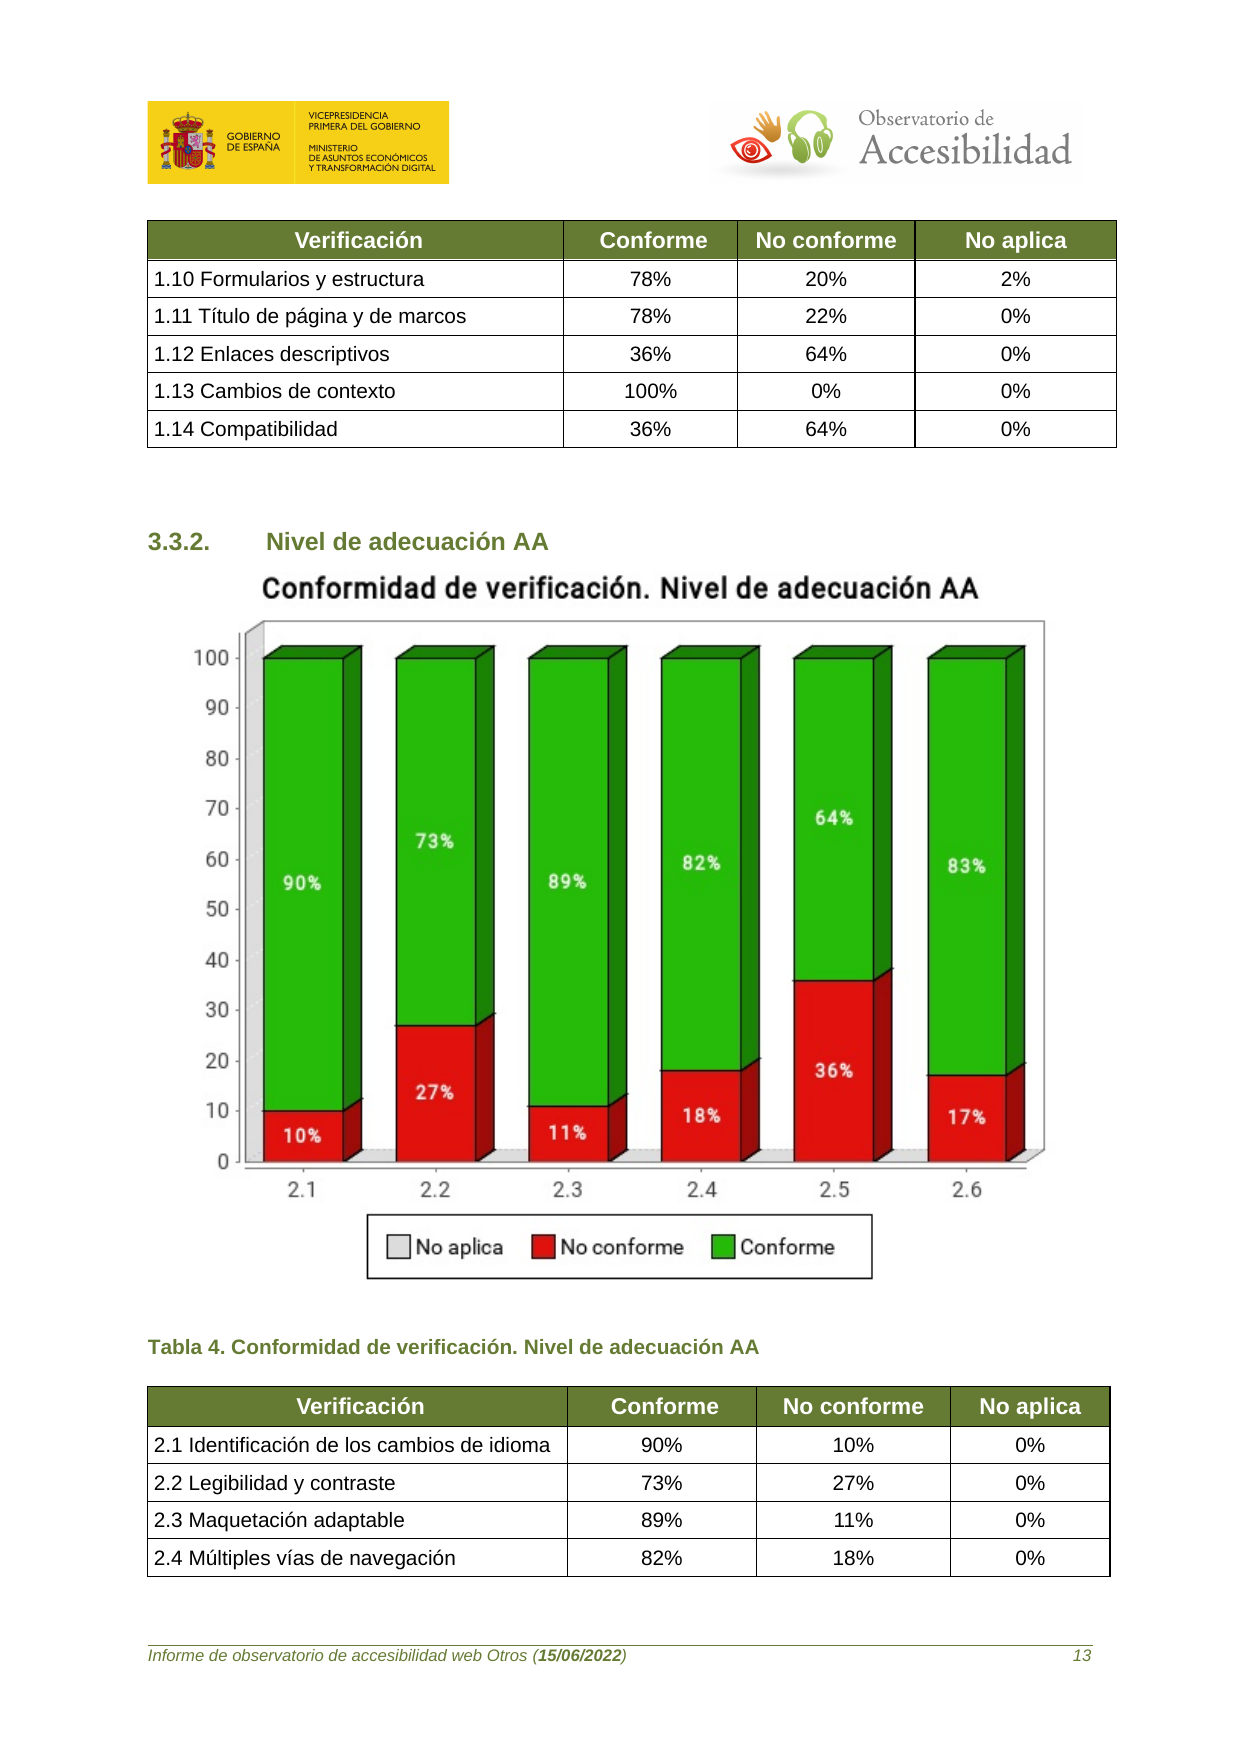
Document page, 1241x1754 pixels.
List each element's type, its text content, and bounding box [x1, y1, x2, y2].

table_cell 64% [738, 411, 914, 447]
picture [178, 571, 1062, 1281]
subtitle Nivel de adecuación AA [148, 527, 1092, 556]
table_cell 2.3 Maquetación adaptable [148, 1502, 567, 1538]
table_cell 0% [951, 1427, 1109, 1463]
table_cell 1.13 Cambios de contexto [148, 373, 563, 409]
table_header No aplica [916, 221, 1116, 259]
table_cell 0% [916, 336, 1116, 372]
table_cell 0% [951, 1464, 1109, 1501]
table_cell 2.1 Identificación de los cambios de idioma [148, 1427, 567, 1463]
table_cell 0% [951, 1539, 1109, 1576]
table_cell 78% [564, 298, 737, 334]
picture [710, 101, 1086, 184]
table_cell 10% [757, 1427, 950, 1463]
table_cell 73% [568, 1464, 756, 1501]
table_cell 64% [738, 336, 914, 372]
table_cell 2.4 Múltiples vías de navegación [148, 1539, 567, 1576]
table_cell 36% [564, 411, 737, 447]
table_cell 2% [916, 261, 1116, 297]
table_cell 1.10 Formularios y estructura [148, 261, 563, 297]
table_cell 2.2 Legibilidad y contraste [148, 1464, 567, 1501]
table_cell 36% [564, 336, 737, 372]
table_cell 22% [738, 298, 914, 334]
table_cell 1.14 Compatibilidad [148, 411, 563, 447]
table_header Conforme [564, 221, 737, 259]
table_cell 100% [564, 373, 737, 409]
table_cell 20% [738, 261, 914, 297]
table_cell 78% [564, 261, 737, 297]
table_cell 82% [568, 1539, 756, 1576]
text Tabla 4. Conformidad de verificación. Nivel de adecuación AA [148, 1334, 1092, 1358]
table_cell 18% [757, 1539, 950, 1576]
table_header Verificación [148, 1387, 567, 1426]
table_cell 89% [568, 1502, 756, 1538]
table_cell 0% [738, 373, 914, 409]
table_header No conforme [738, 221, 914, 259]
picture [147, 101, 450, 184]
table_cell 1.11 Título de página y de marcos [148, 298, 563, 334]
table_cell 27% [757, 1464, 950, 1501]
table_cell 0% [951, 1502, 1109, 1538]
table_cell 1.12 Enlaces descriptivos [148, 336, 563, 372]
table_cell 0% [916, 298, 1116, 334]
table_header Verificación [148, 221, 563, 259]
table_cell 0% [916, 411, 1116, 447]
table_cell 90% [568, 1427, 756, 1463]
table_header No conforme [757, 1387, 950, 1426]
table_cell 0% [916, 373, 1116, 409]
table_header No aplica [951, 1387, 1109, 1426]
table_cell 11% [757, 1502, 950, 1538]
table_header Conforme [568, 1387, 756, 1426]
